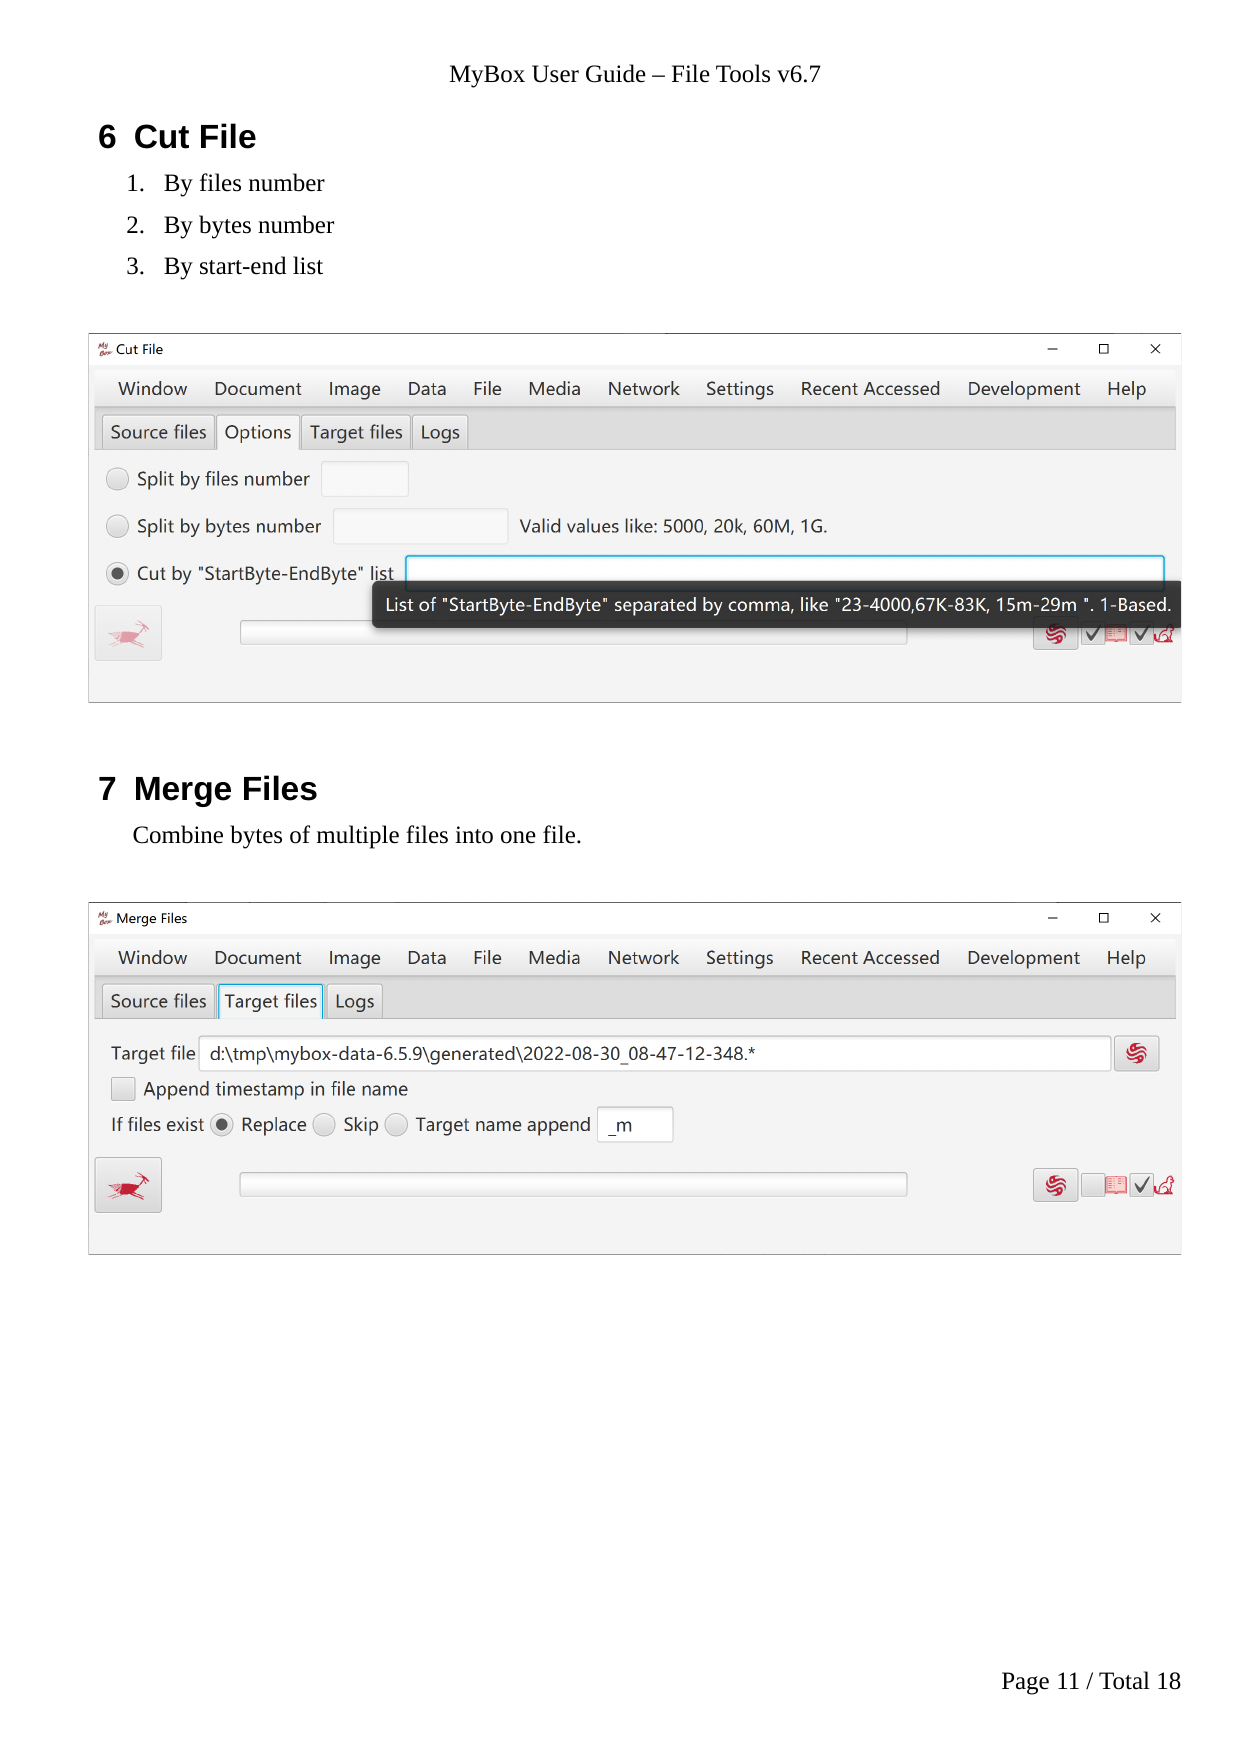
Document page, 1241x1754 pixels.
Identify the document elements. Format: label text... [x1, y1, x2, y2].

list By files number [126, 168, 1181, 197]
list By start-end list [126, 251, 1181, 280]
text Combine bytes of multiple files into one file. [88, 820, 1181, 849]
picture [88, 333, 1182, 703]
subtitle Merge Files [88, 769, 1181, 808]
list By bytes number [126, 210, 1181, 238]
subtitle Cut File [88, 117, 1181, 156]
picture [88, 902, 1182, 1255]
